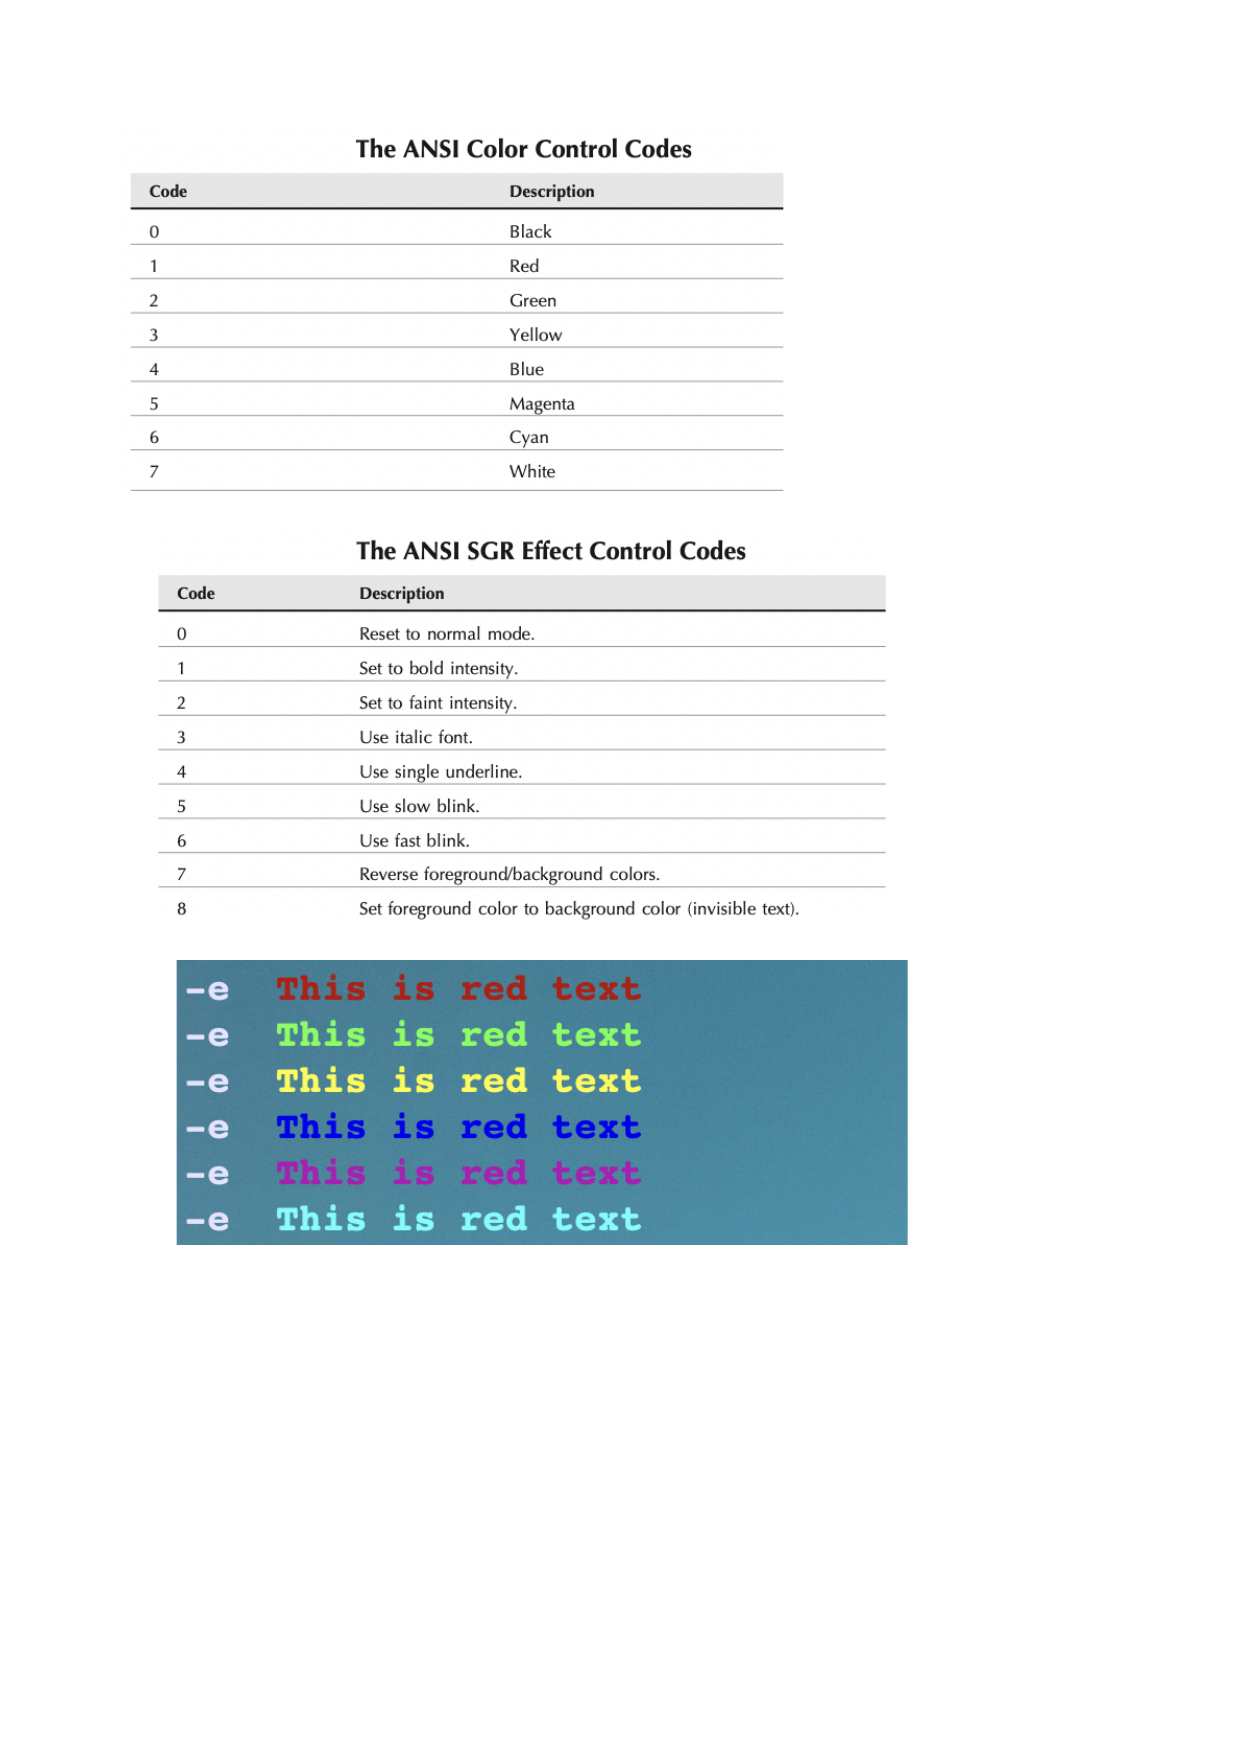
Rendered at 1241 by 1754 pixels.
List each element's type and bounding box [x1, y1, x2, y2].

picture [156, 530, 886, 925]
picture [176, 960, 908, 1245]
picture [116, 125, 784, 492]
